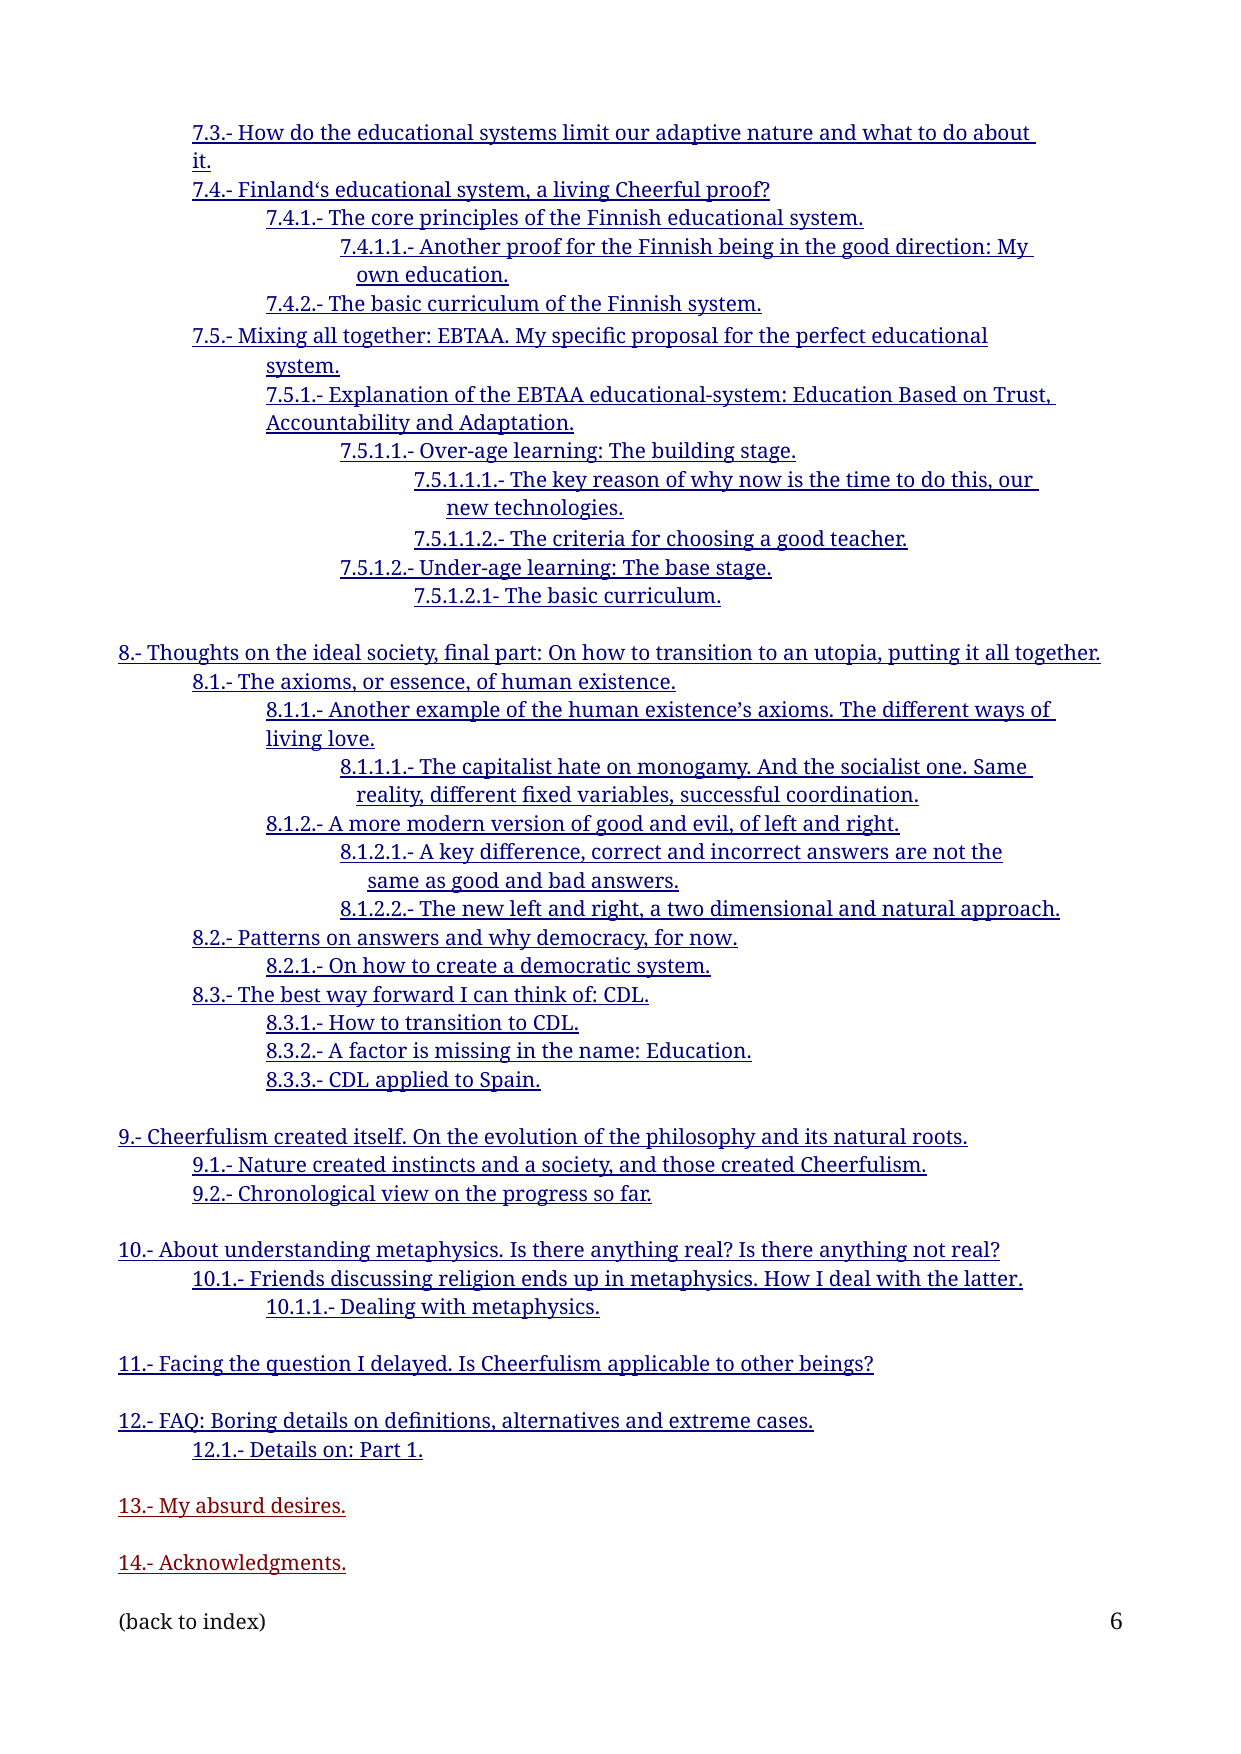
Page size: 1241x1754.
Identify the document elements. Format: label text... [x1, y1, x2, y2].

text 8.3.1.- How to transition to CDL. [118, 1008, 1122, 1037]
text 8.3.- The best way forward I can think of: CDL. [118, 980, 1122, 1008]
text 7.5.1.2.- Under-age learning: The base stage. [118, 553, 1122, 582]
text 9.1.- Nature created instincts and a society, and those created Cheerfulism. [118, 1150, 1122, 1179]
text 7.5.- Mixing all together: EBTAA. My specific proposal for the perfect educational [118, 317, 1122, 351]
text 8.1.- The axioms, or essence, of human existence. [118, 667, 1122, 695]
text 8.1.2.1.- A key difference, correct and incorrect answers are not the [118, 837, 1122, 866]
text 8.3.3.- CDL applied to Spain. [118, 1065, 1122, 1093]
text 14.- Acknowledgments. [118, 1548, 1122, 1577]
text 9.- Cheerfulism created itself. On the evolution of the philosophy and its natural roots. [118, 1122, 1122, 1150]
text 10.1.- Friends discussing religion ends up in metaphysics. How I deal with the latter. [118, 1264, 1122, 1292]
text 12.1.- Details on: Part 1. [118, 1435, 1122, 1463]
text 7.4.- Finland‘s educational system, a living Cheerful proof? [118, 175, 1122, 203]
text 7.5.1.1.1.- The key reason of why now is the time to do this, our new technologies. [118, 465, 1122, 522]
text 9.2.- Chronological view on the progress so far. [118, 1179, 1122, 1207]
text system. [118, 351, 1122, 380]
text 7.5.1.2.1- The basic curriculum. [118, 582, 1122, 610]
text 8.1.2.2.- The new left and right, a two dimensional and natural approach. [118, 894, 1122, 923]
text 7.5.1.1.2.- The criteria for choosing a good teacher. [118, 522, 1122, 553]
text 8.3.2.- A factor is missing in the name: Education. [118, 1037, 1122, 1065]
text 13.- My absurd desires. [118, 1492, 1122, 1520]
text 7.3.- How do the educational systems limit our adaptive nature and what to do about it. [118, 118, 1122, 175]
text 7.4.2.- The basic curriculum of the Finnish system. [118, 289, 1122, 317]
text 8.1.2.- A more modern version of good and evil, of left and right. [118, 809, 1122, 837]
text 10.- About understanding metaphysics. Is there anything real? Is there anything not real? [118, 1236, 1122, 1264]
text 7.5.1.- Explanation of the EBTAA educational-system: Education Based on Trust, Accountability and Adaptation. [118, 380, 1122, 437]
text 8.2.1.- On how to create a democratic system. [118, 951, 1122, 980]
text 8.- Thoughts on the ideal society, final part: On how to transition to an utopia, putting it all together. [118, 638, 1122, 667]
text 12.- FAQ: Boring details on definitions, alternatives and extreme cases. [118, 1406, 1122, 1435]
text 8.2.- Patterns on answers and why democracy, for now. [118, 923, 1122, 951]
text 11.- Facing the question I delayed. Is Cheerfulism applicable to other beings? [118, 1349, 1122, 1378]
text 7.4.1.- The core principles of the Finnish educational system. [118, 203, 1122, 232]
text same as good and bad answers. [118, 866, 1122, 894]
text 7.5.1.1.- Over-age learning: The building stage. [118, 437, 1122, 465]
text 8.1.1.- Another example of the human existence’s axioms. The different ways of living love. [118, 695, 1122, 752]
text 8.1.1.1.- The capitalist hate on monogamy. And the socialist one. Same reality, different fixed variables, successful coordination. [118, 752, 1122, 809]
text 10.1.1.- Dealing with metaphysics. [118, 1292, 1122, 1321]
text 7.4.1.1.- Another proof for the Finnish being in the good direction: My own education. [118, 232, 1122, 289]
